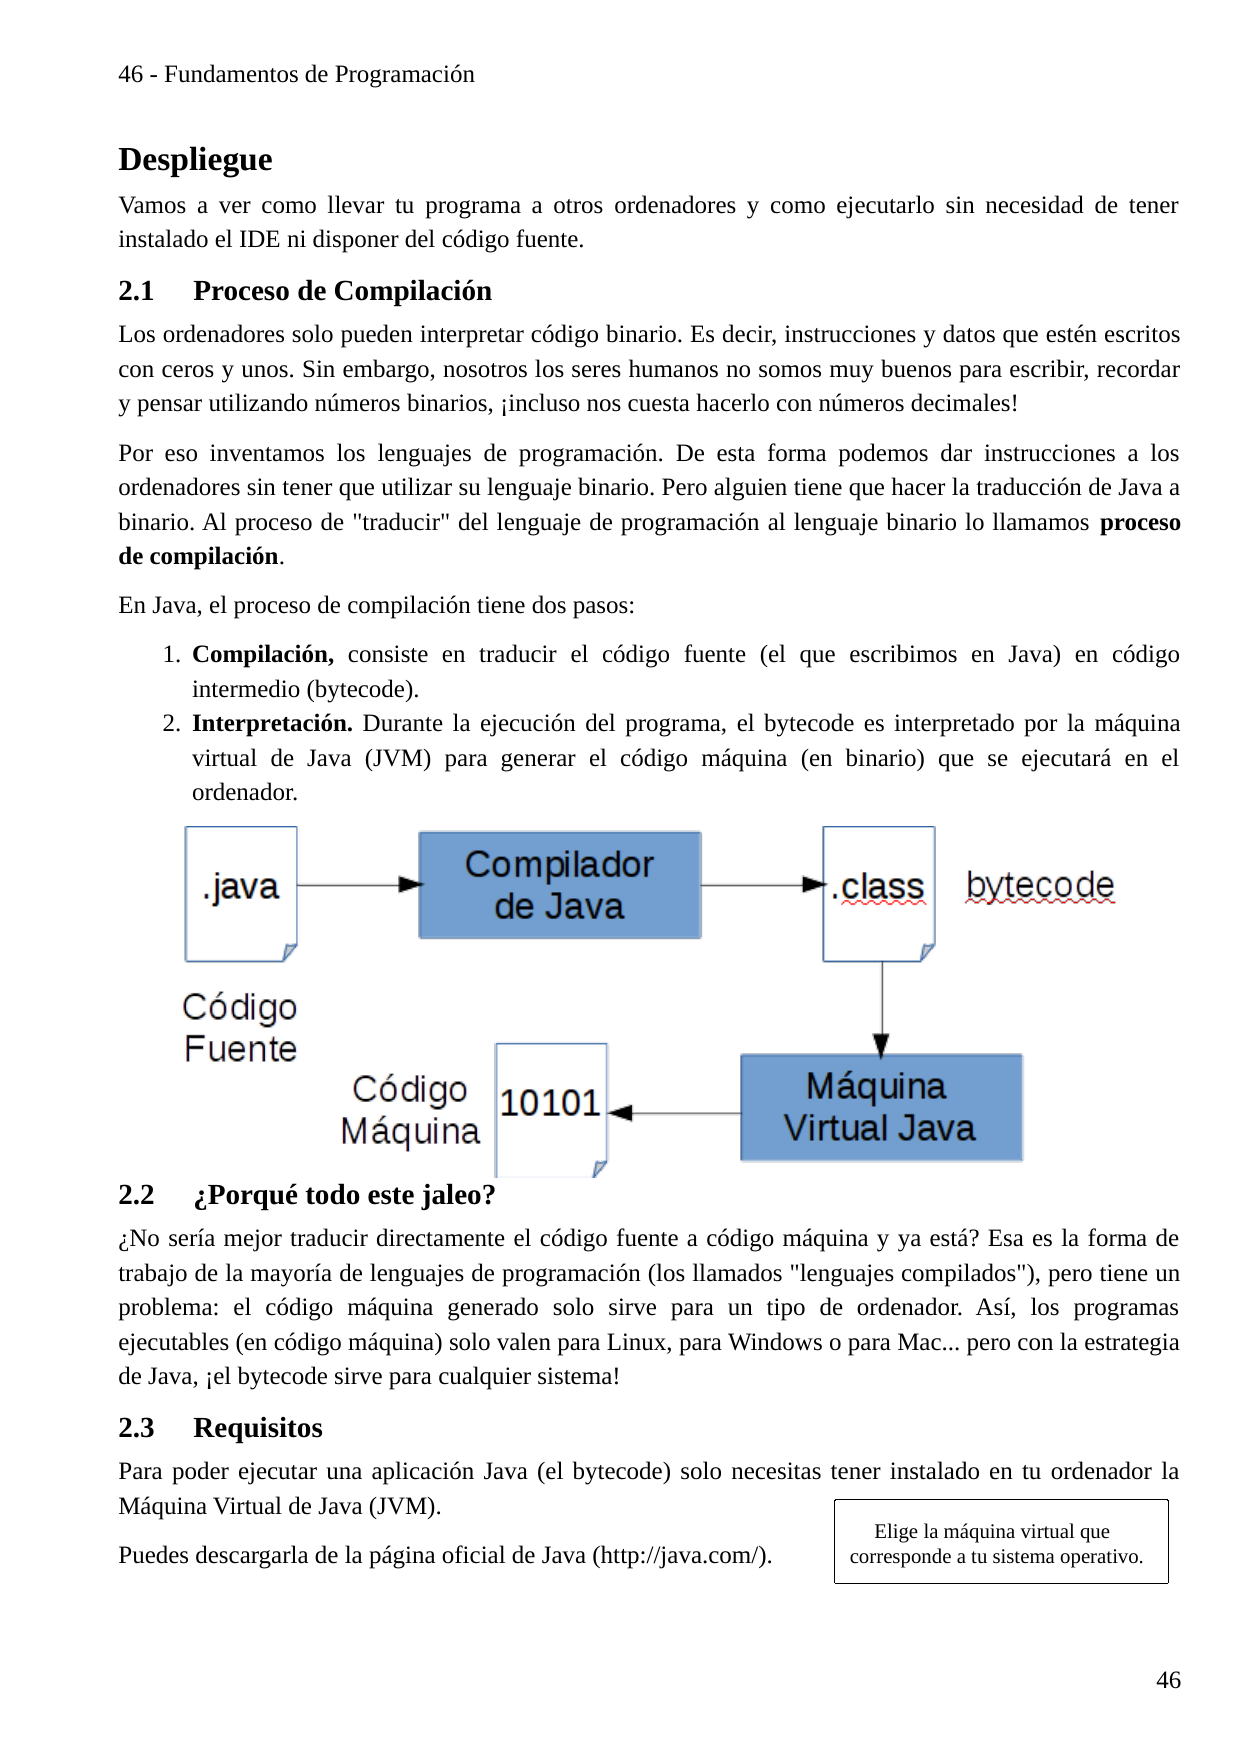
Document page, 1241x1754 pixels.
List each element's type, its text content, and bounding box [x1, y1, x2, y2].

text En Java, el proceso de compilación tiene dos pasos: [118, 590, 1181, 619]
list Interpretación. Durante la ejecución del programa, el bytecode es interpretado por la máquina virtual de Java (JVM) para generar el código máquina (en binario) que se ejecutará en el ordenador. [162, 708, 1181, 806]
text ¿No sería mejor traducir directamente el código fuente a código máquina y ya está? Esa es la forma de trabajo de la mayoría de lenguajes de programación (los llamados "lenguajes compilados"), pero tiene un problema: el código máquina generado solo sirve para un tipo de ordenador. Así, los programas ejecutables (en código máquina) solo valen para Linux, para Windows o para Mac... pero con la estrategia de Java, ¡el bytecode sirve para cualquier sistema! [118, 1223, 1181, 1390]
picture [168, 826, 1131, 1178]
subtitle Requisitos [118, 1410, 1181, 1444]
text Puedes descargarla de la página oficial de Java (http://java.com/). [835, 1540, 1168, 1568]
subtitle ¿Porqué todo este jaleo? [118, 826, 1181, 1211]
subtitle Proceso de Compilación [118, 273, 1181, 307]
subtitle Despliegue [118, 139, 1181, 177]
text Los ordenadores solo pueden interpretar código binario. Es decir, instrucciones y datos que estén escritos con ceros y unos. Sin embargo, nosotros los seres humanos no somos muy buenos para escribir, recordar y pensar utilizando números binarios, ¡incluso nos cuesta hacerlo con números decimales! [118, 319, 1181, 417]
text Por eso inventamos los lenguajes de programación. De esta forma podemos dar instrucciones a los ordenadores sin tener que utilizar su lenguaje binario. Pero alguien tiene que hacer la traducción de Java a binario. Al proceso de "traducir" del lenguaje de programación al lenguaje binario lo llamamos proceso de compilación. [118, 438, 1181, 570]
list Compilación, consiste en traducir el código fuente (el que escribimos en Java) en código intermedio (bytecode). [162, 639, 1181, 702]
text Para poder ejecutar una aplicación Java (el bytecode) solo necesitas tener instalado en tu ordenador la Máquina Virtual de Java (JVM). [118, 1456, 1181, 1519]
text Puedes descargarla de la página oficial de Java (http://java.com/). [118, 1540, 834, 1568]
text Vamos a ver como llevar tu programa a otros ordenadores y como ejecutarlo sin necesidad de tener instalado el IDE ni disponer del código fuente. [118, 190, 1181, 253]
